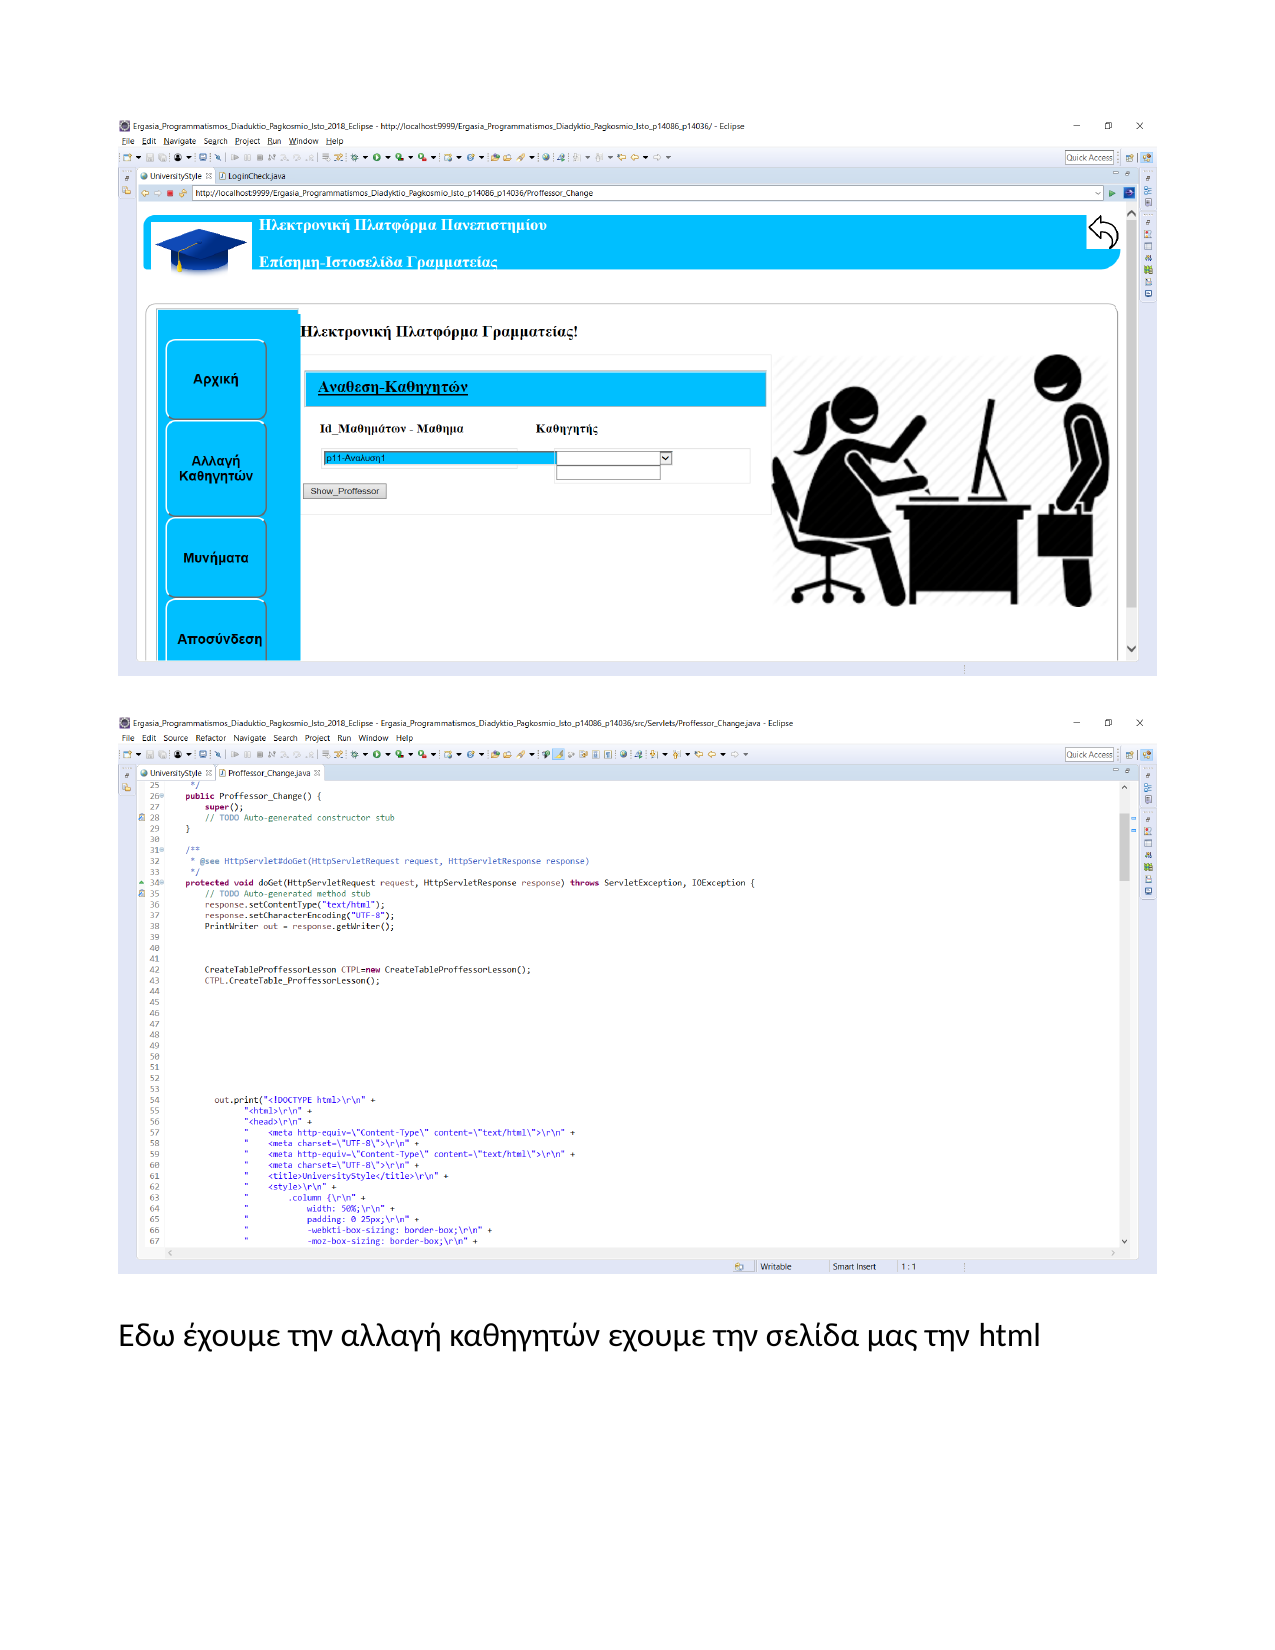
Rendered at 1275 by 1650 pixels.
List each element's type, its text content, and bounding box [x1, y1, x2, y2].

picture [118, 716, 1157, 1274]
picture [118, 118, 1157, 676]
text Εδω έχουμε την αλλαγή καθηγητών εχουμε την σελίδα μας την html [118, 1314, 1157, 1355]
